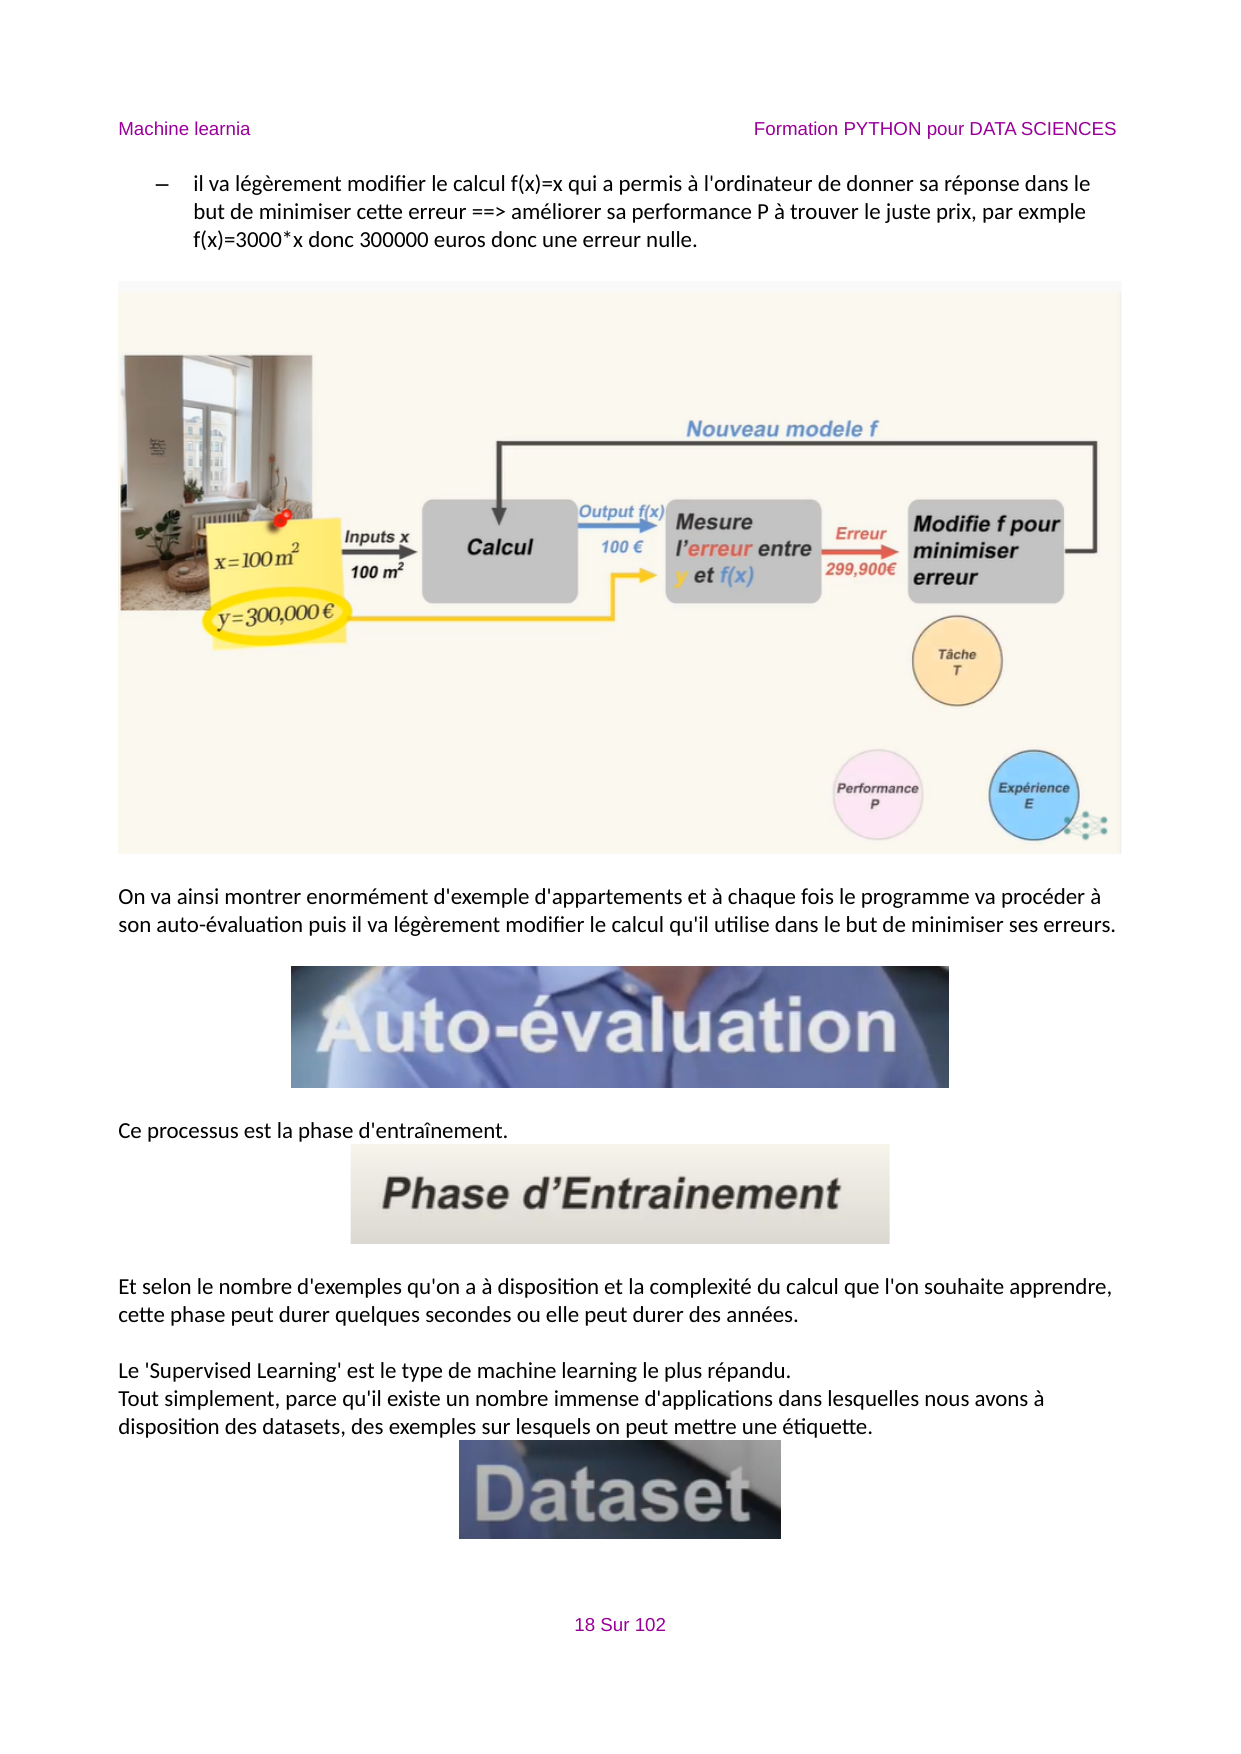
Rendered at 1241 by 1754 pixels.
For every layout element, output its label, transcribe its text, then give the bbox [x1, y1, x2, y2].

text Ce processus est la phase d'entraînement. [118, 1116, 1122, 1144]
text On va ainsi montrer enormément d'exemple d'appartements et à chaque fois le programme va procéder à son auto-évaluation puis il va légèrement modifier le calcul qu'il utilise dans le but de minimiser ses erreurs. [118, 882, 1122, 938]
list il va légèrement modifier le calcul f(x)=x qui a permis à l'ordinateur de donner sa réponse dans le but de minimiser cette erreur ==> améliorer sa performance P à trouver le juste prix, par exmple f(x)=3000*x donc 300000 euros donc une erreur nulle. [156, 169, 1122, 253]
text Et selon le nombre d'exemples qu'on a à disposition et la complexité du calcul que l'on souhaite apprendre, cette phase peut durer quelques secondes ou elle peut durer des années. [118, 1272, 1122, 1328]
picture [291, 966, 949, 1088]
picture [118, 281, 1122, 854]
text Le 'Supervised Learning' est le type de machine learning le plus répandu. Tout simplement, parce qu'il existe un nombre immense d'applications dans lesquelles nous avons à disposition des datasets, des exemples sur lesquels on peut mettre une étiquette. [118, 1356, 1122, 1440]
picture [350, 1144, 890, 1244]
picture [459, 1440, 781, 1539]
